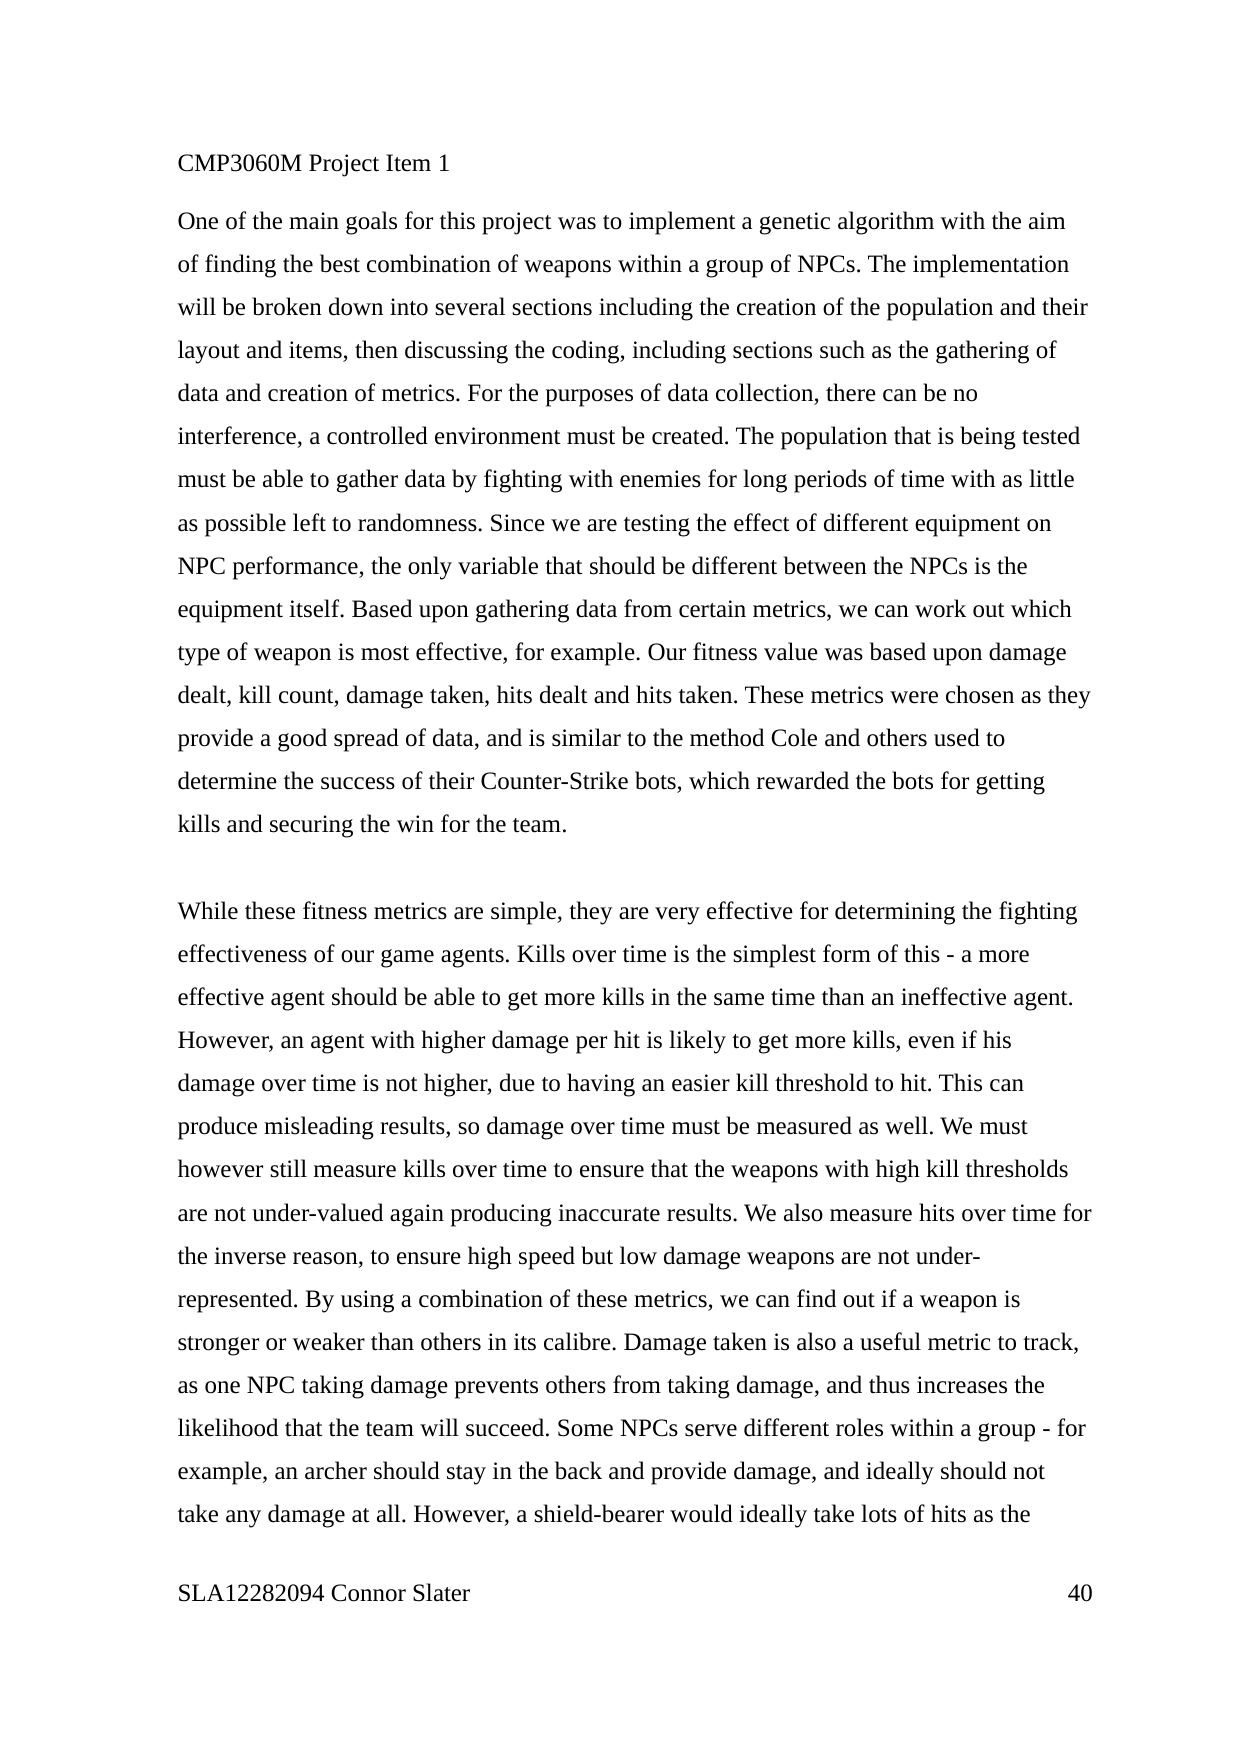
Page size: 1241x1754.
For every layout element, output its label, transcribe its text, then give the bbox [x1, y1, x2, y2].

text One of the main goals for this project was to implement a genetic algorithm with the aim of finding the best combination of weapons within a group of NPCs. The implementation will be broken down into several sections including the creation of the population and their layout and items, then discussing the coding, including sections such as the gathering of data and creation of metrics. For the purposes of data collection, there can be no interference, a controlled environment must be created. The population that is being tested must be able to gather data by fighting with enemies for long periods of time with as little as possible left to randomness. Since we are testing the effect of different equipment on NPC performance, the only variable that should be different between the NPCs is the equipment itself. Based upon gathering data from certain metrics, we can work out which type of weapon is most effective, for example. Our fitness value was based upon damage dealt, kill count, damage taken, hits dealt and hits taken. These metrics were chosen as they provide a good spread of data, and is similar to the method Cole and others used to determine the success of their Counter-Strike bots, which rewarded the bots for getting kills and securing the win for the team. [177, 206, 1093, 838]
text While these fitness metrics are simple, they are very effective for determining the fighting effectiveness of our game agents. Kills over time is the simplest form of this - a more effective agent should be able to get more kills in the same time than an ineffective agent. However, an agent with higher damage per hit is likely to get more kills, even if his damage over time is not higher, due to having an easier kill threshold to hit. This can produce misleading results, so damage over time must be measured as well. We must however still measure kills over time to ensure that the weapons with high kill thresholds are not under-valued again producing inaccurate results. We also measure hits over time for the inverse reason, to ensure high speed but low damage weapons are not under-represented. By using a combination of these metrics, we can find out if a weapon is stronger or weaker than others in its calibre. Damage taken is also a useful metric to track, as one NPC taking damage prevents others from taking damage, and thus increases the likelihood that the team will succeed. Some NPCs serve different roles within a group - for example, an archer should stay in the back and provide damage, and ideally should not take any damage at all. However, a shield-bearer would ideally take lots of hits as the [177, 896, 1093, 1528]
